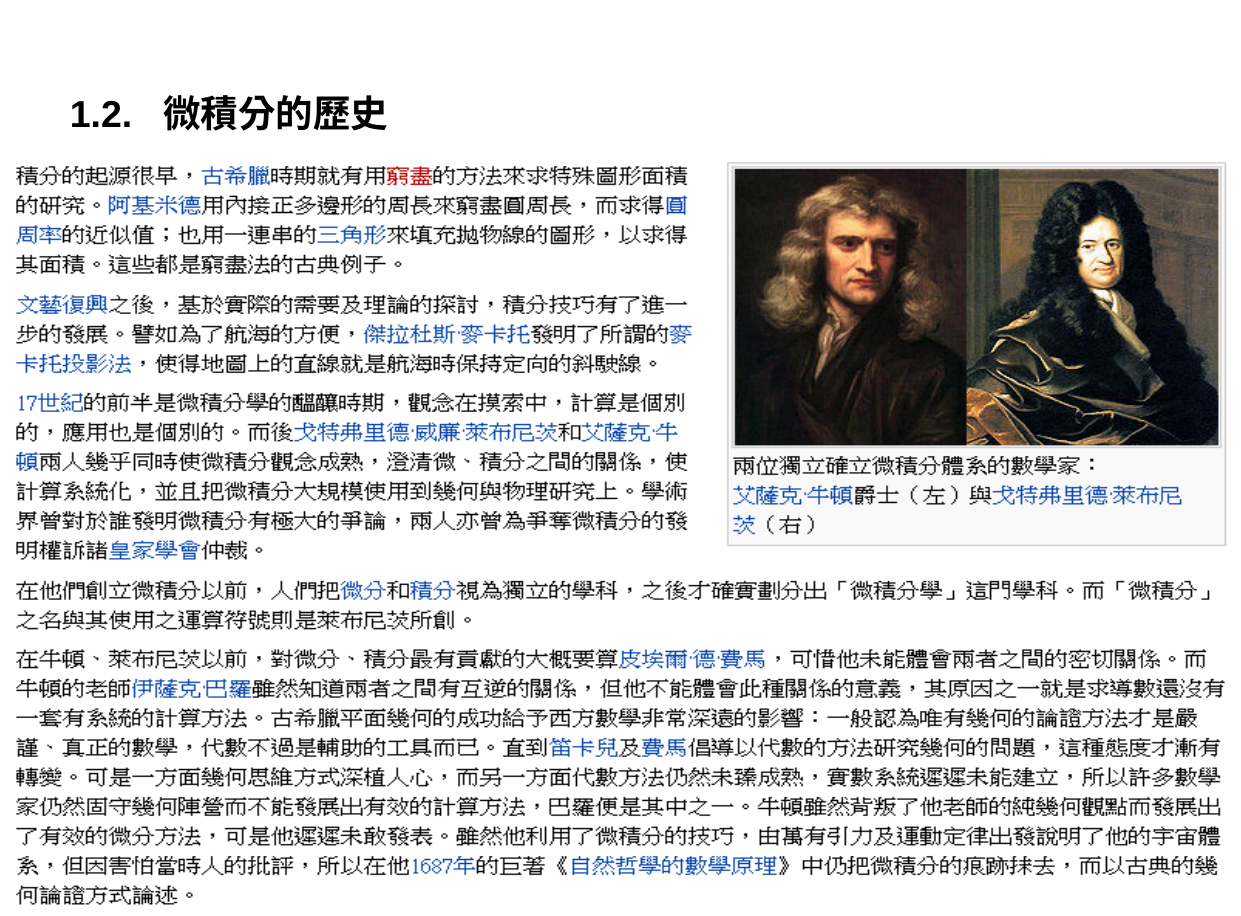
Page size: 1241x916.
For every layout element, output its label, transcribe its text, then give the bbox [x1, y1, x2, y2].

subtitle 微積分的歷史 [59, 84, 1181, 138]
picture [12, 161, 1228, 910]
